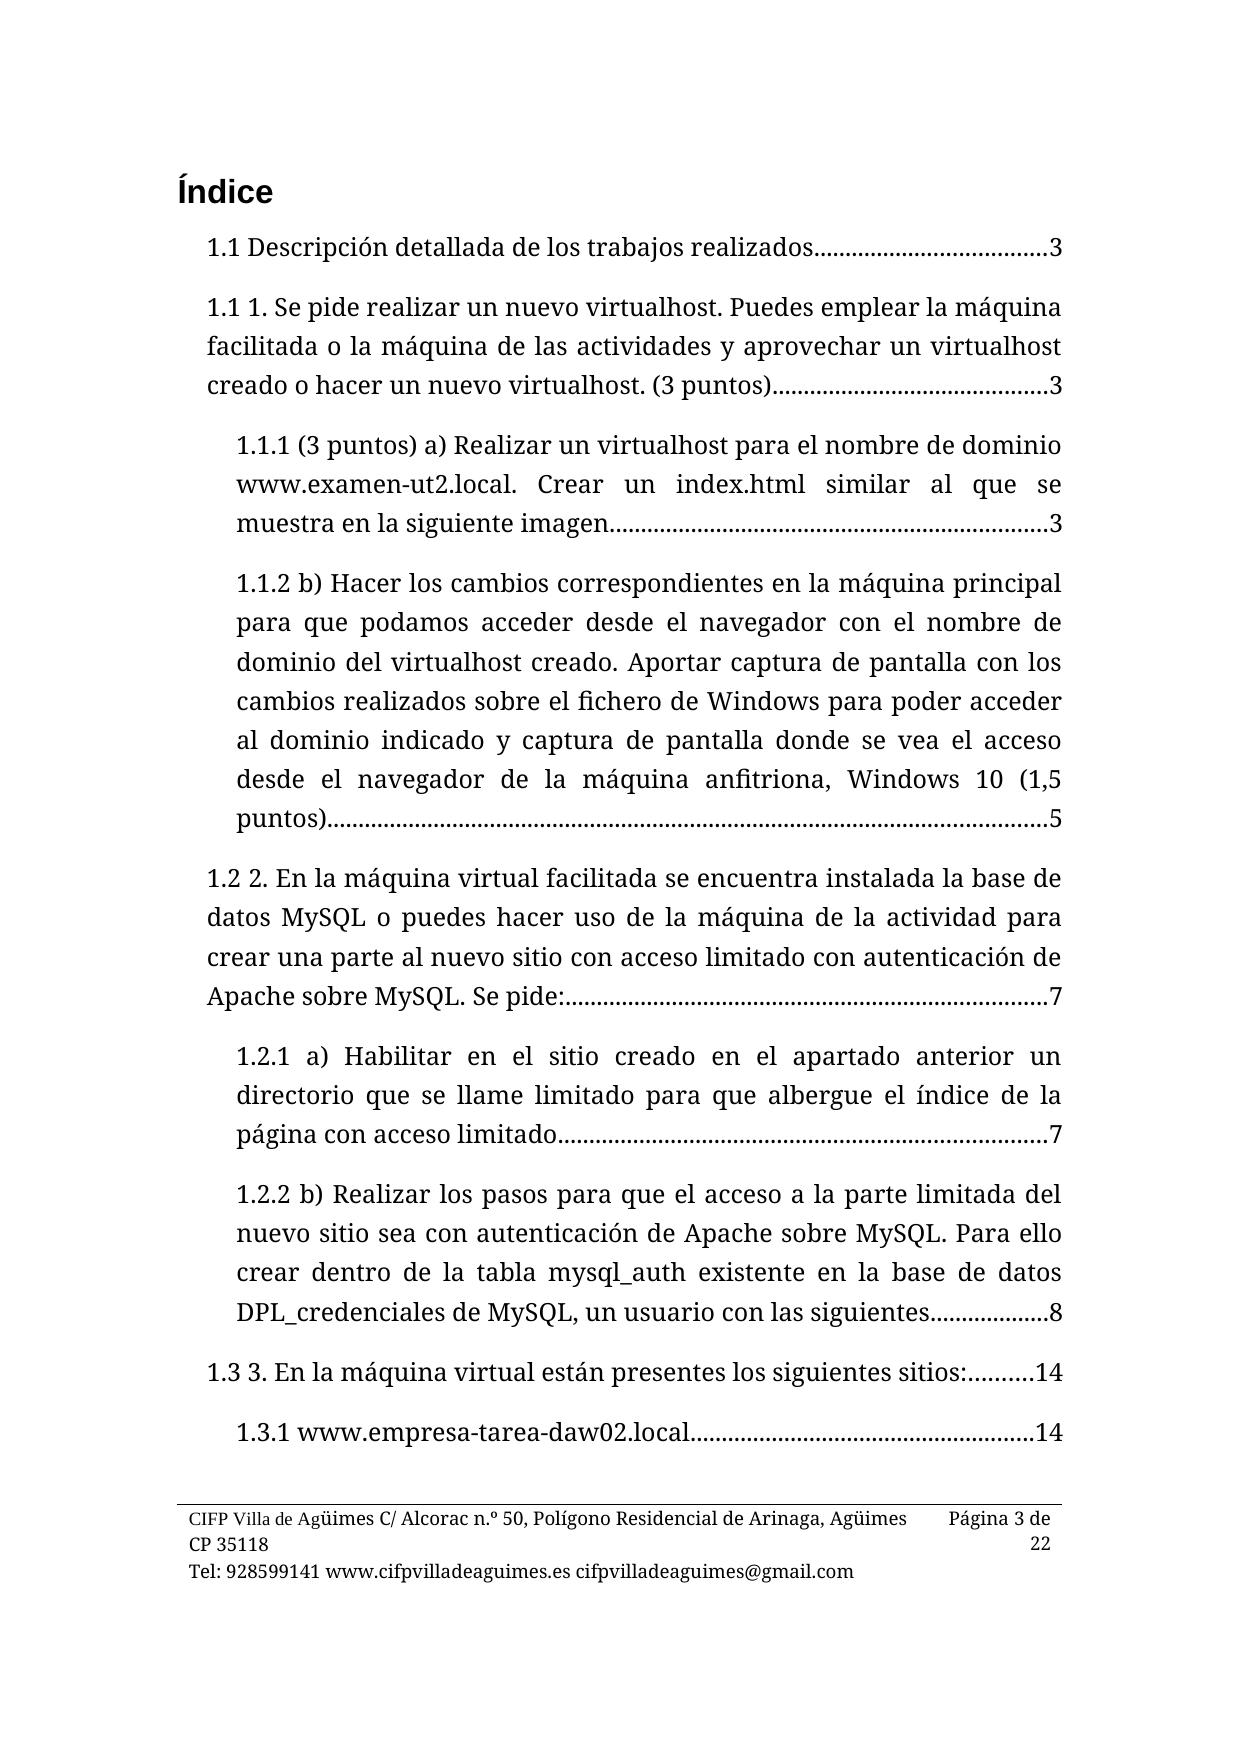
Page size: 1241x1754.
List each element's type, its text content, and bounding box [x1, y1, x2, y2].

text 1.1.1 (3 puntos) a) Realizar un virtualhost para el nombre de dominio www.examen-ut2.local. Crear un index.html similar al que se muestra en la siguiente imagen. 3 [236, 428, 1063, 540]
text 1.3 3. En la máquina virtual están presentes los siguientes sitios: 14 [207, 1354, 1063, 1388]
text 1.1 1. Se pide realizar un nuevo virtualhost. Puedes emplear la máquina facilitada o la máquina de las actividades y aprovechar un virtualhost creado o hacer un nuevo virtualhost. (3 puntos) 3 [207, 289, 1063, 402]
subtitle Índice [177, 173, 1063, 211]
text 1.2 2. En la máquina virtual facilitada se encuentra instalada la base de datos MySQL o puedes hacer uso de la máquina de la actividad para crear una parte al nuevo sitio con acceso limitado con autenticación de Apache sobre MySQL. Se pide: 7 [207, 861, 1063, 1012]
text 1.2.2 b) Realizar los pasos para que el acceso a la parte limitada del nuevo sitio sea con autenticación de Apache sobre MySQL. Para ello crear dentro de la tabla mysql_auth existente en la base de datos DPL_credenciales de MySQL, un usuario con las siguientes 8 [236, 1177, 1063, 1328]
text 1.1 Descripción detallada de los trabajos realizados 3 [207, 229, 1063, 263]
text 1.1.2 b) Hacer los cambios correspondientes en la máquina principal para que podamos acceder desde el navegador con el nombre de dominio del virtualhost creado. Aportar captura de pantalla con los cambios realizados sobre el fichero de Windows para poder acceder al dominio indicado y captura de pantalla donde se vea el acceso desde el navegador de la máquina anfitriona, Windows 10 (1,5 puntos) 5 [236, 566, 1063, 835]
text 1.3.1 www.empresa-tarea-daw02.local 14 [236, 1414, 1063, 1448]
text 1.2.1 a) Habilitar en el sitio creado en el apartado anterior un directorio que se llame limitado para que albergue el índice de la página con acceso limitado 7 [236, 1038, 1063, 1151]
